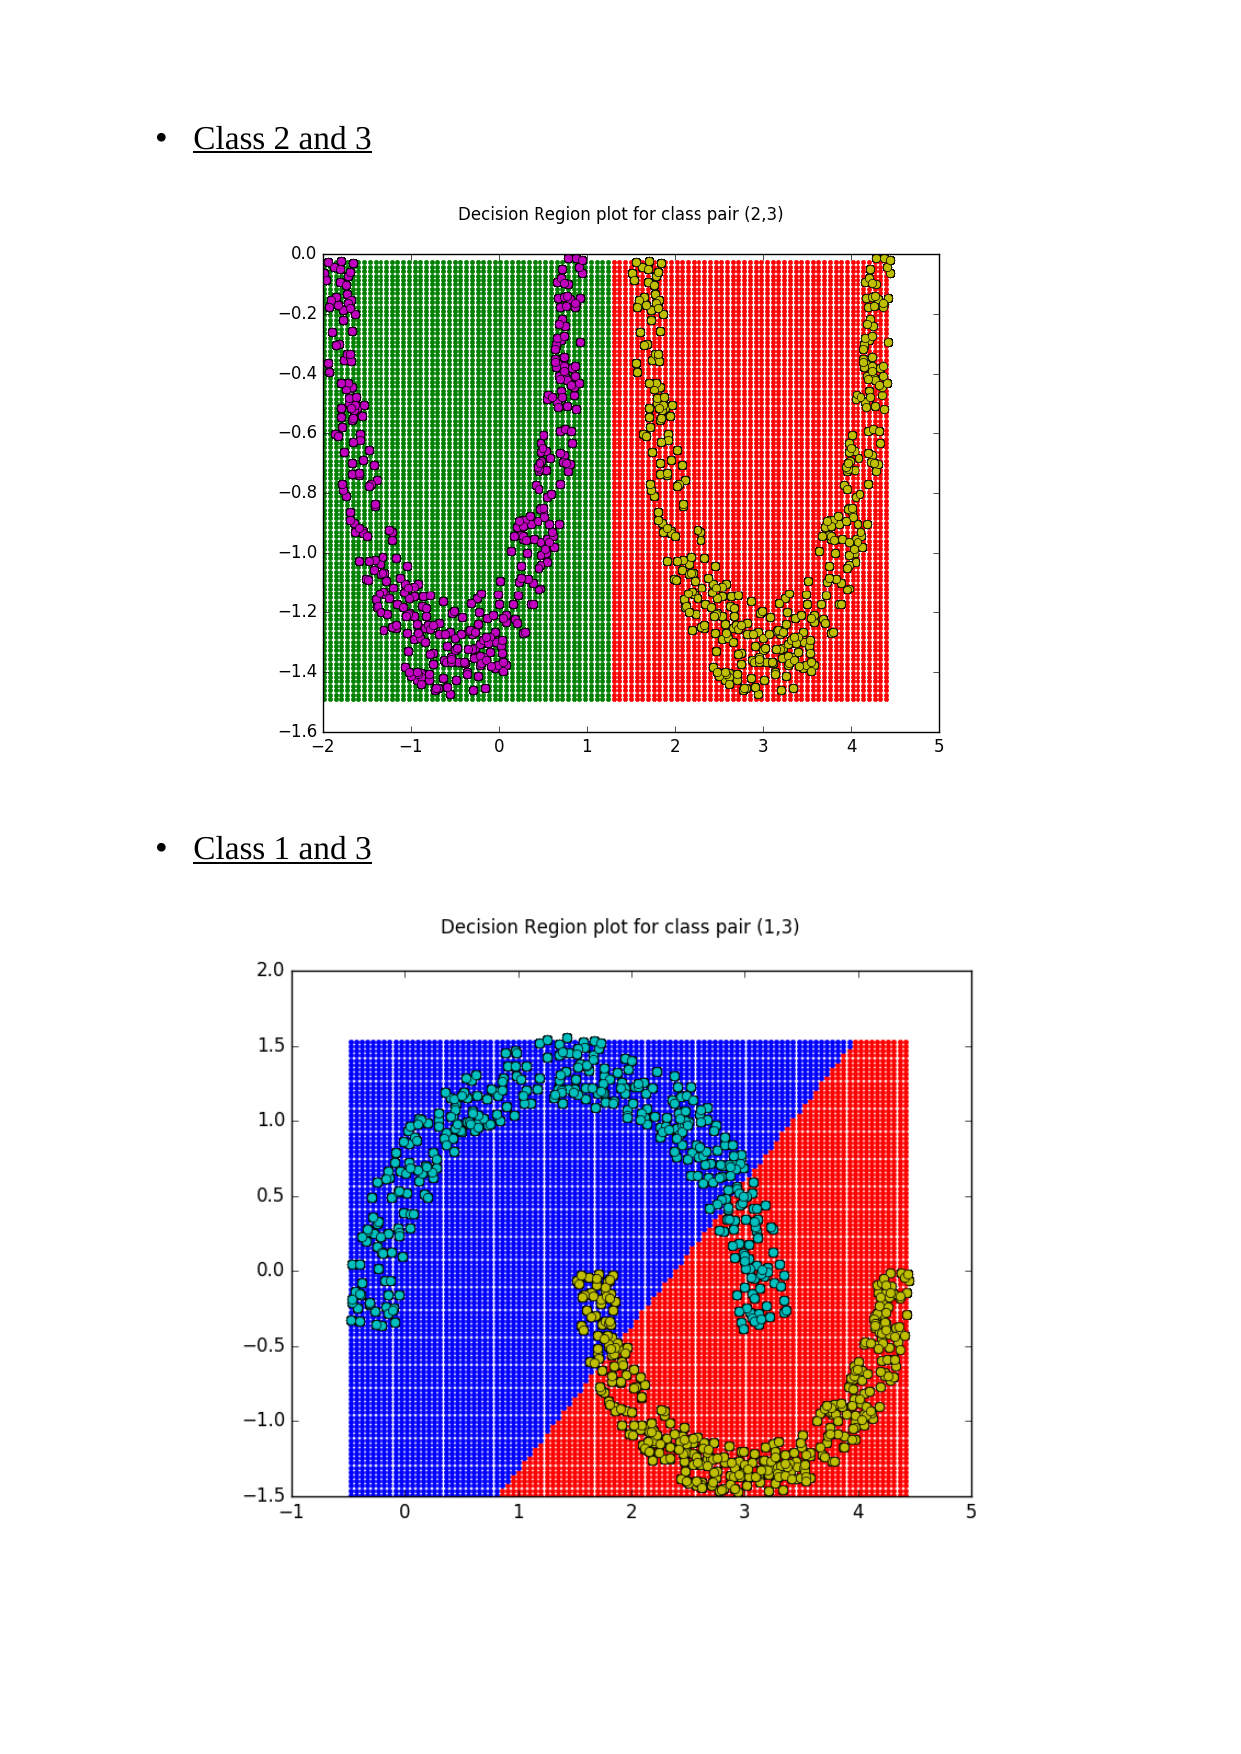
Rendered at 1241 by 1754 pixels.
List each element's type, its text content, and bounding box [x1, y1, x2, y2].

list Class 2 and 3 [156, 118, 1122, 156]
picture [223, 194, 1018, 791]
picture [182, 905, 1058, 1562]
list Class 1 and 3 [156, 828, 1122, 867]
